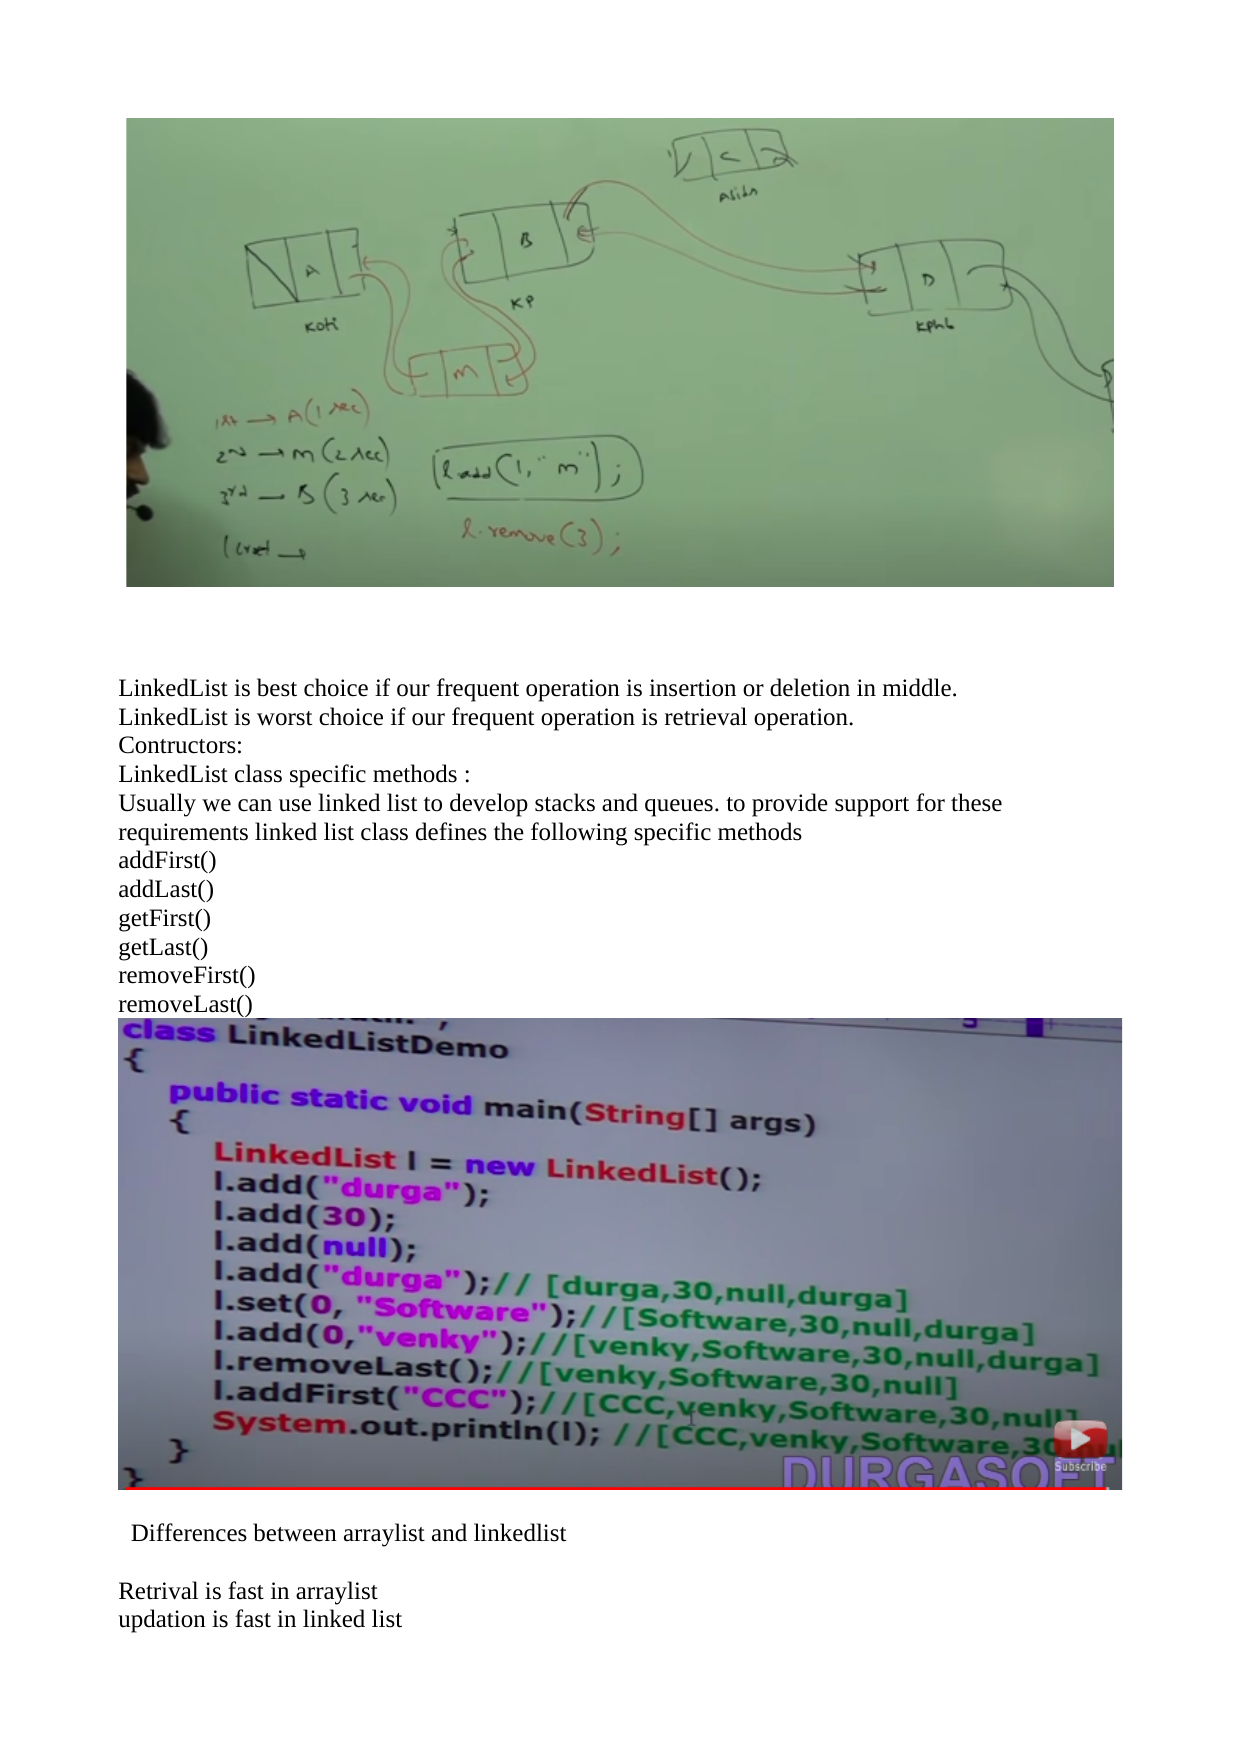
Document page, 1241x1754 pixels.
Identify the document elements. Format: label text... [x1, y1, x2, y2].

text getLast() [118, 932, 1122, 961]
text removeFirst() [118, 961, 1122, 989]
picture [118, 1018, 1123, 1490]
text Differences between arraylist and linkedlist [118, 1518, 1122, 1547]
picture [126, 118, 1114, 587]
text getFirst() [118, 903, 1122, 932]
text addFirst() [118, 846, 1122, 874]
text updation is fast in linked list [118, 1604, 1122, 1633]
text Contructors: [118, 731, 1122, 759]
text Usually we can use linked list to develop stacks and queues. to provide support for these requirements linked list class defines the following specific methods [118, 788, 1122, 846]
text LinkedList is worst choice if our frequent operation is retrieval operation. [118, 702, 1122, 731]
text LinkedList class specific methods : [118, 759, 1122, 788]
text removeLast() [118, 989, 1122, 1018]
text Retrival is fast in arraylist [118, 1576, 1122, 1604]
text addLast() [118, 874, 1122, 903]
text LinkedList is best choice if our frequent operation is insertion or deletion in middle. [118, 673, 1122, 702]
